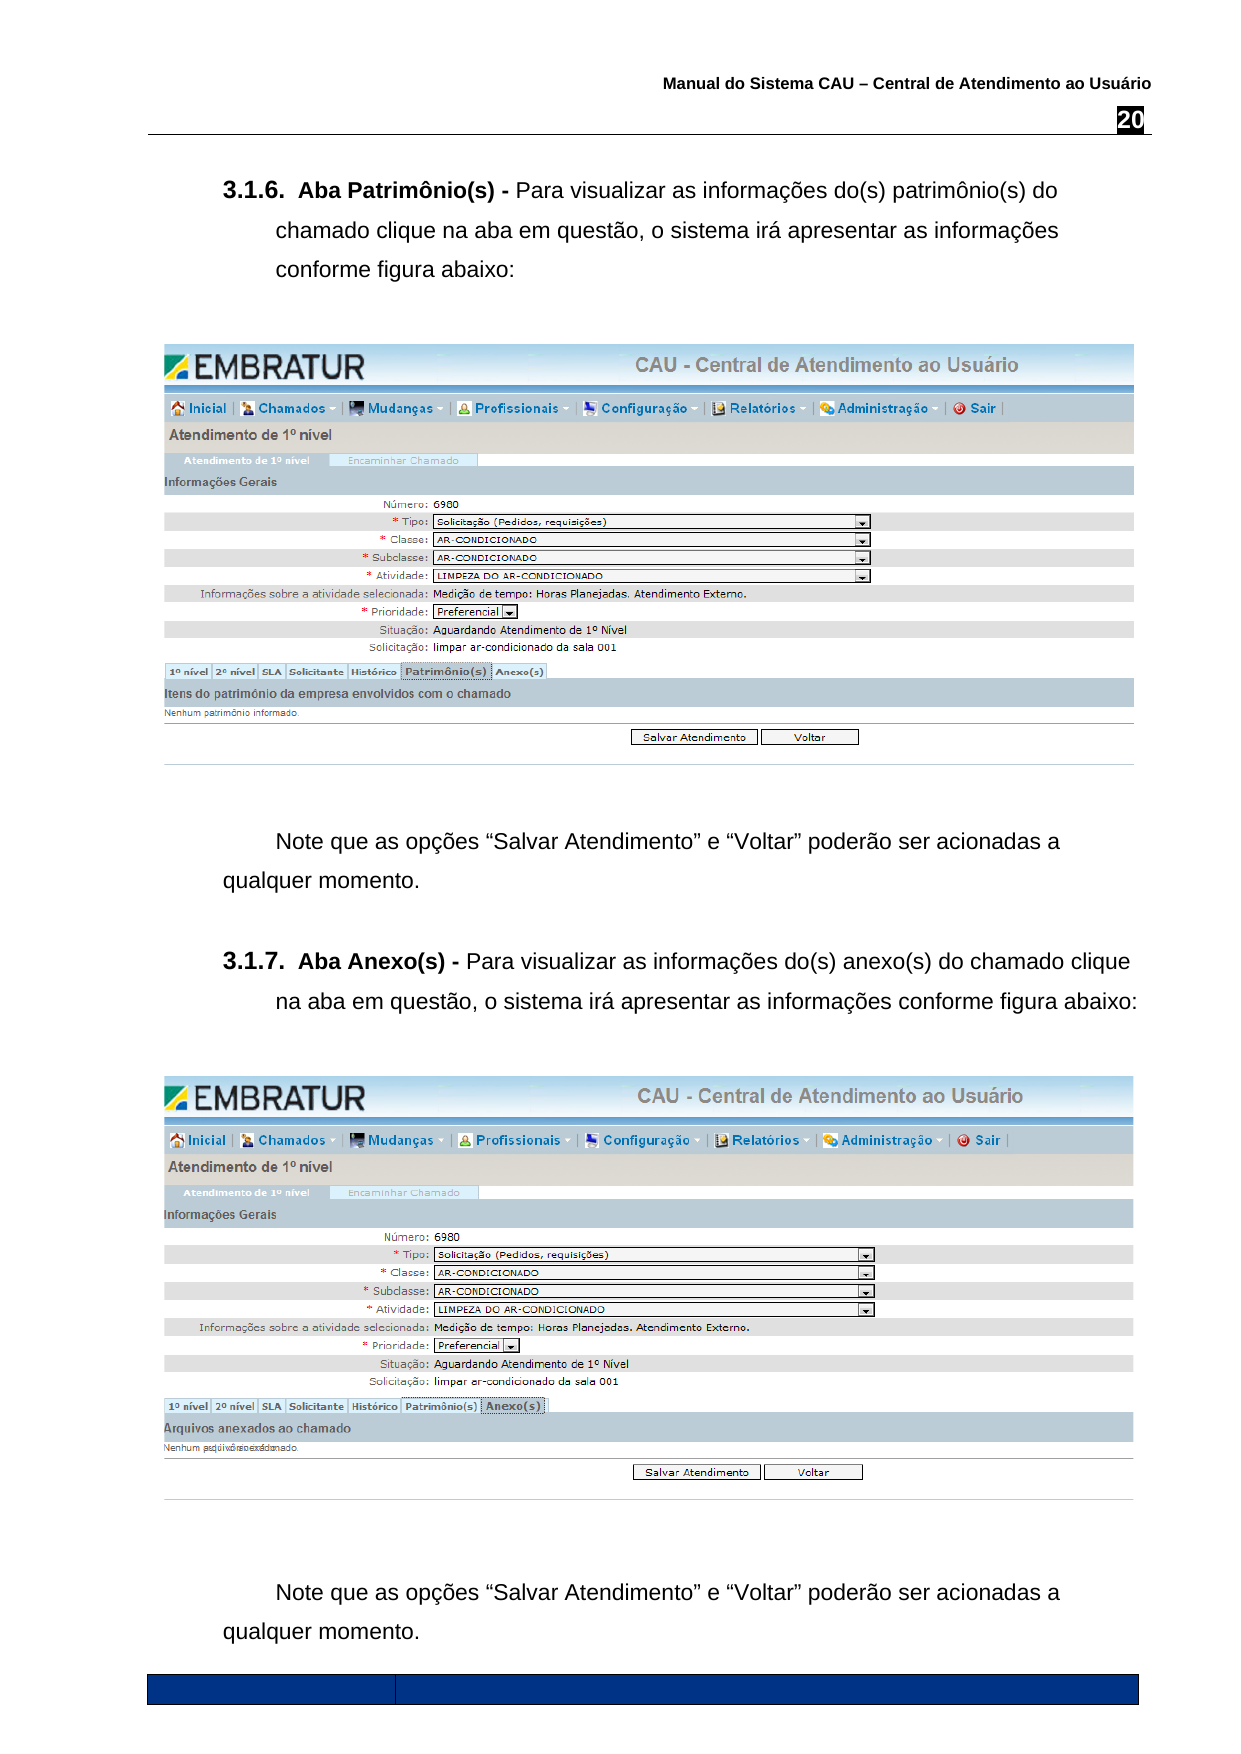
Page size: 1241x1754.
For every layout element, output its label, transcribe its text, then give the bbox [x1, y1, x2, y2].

text Note que as opções “Salvar Atendimento” e “Voltar” poderão ser acionadas a qualquer momento. [223, 828, 1152, 893]
text Note que as opções “Salvar Atendimento” e “Voltar” poderão ser acionadas a qualquer momento. [223, 1578, 1152, 1644]
picture [164, 344, 1134, 766]
list Aba Patrimônio(s) - Para visualizar as informações do(s) patrimônio(s) do chamado clique na aba em questão, o sistema irá apresentar as informações conforme figura abaixo: [223, 175, 1152, 282]
picture [164, 1076, 1134, 1517]
list Aba Anexo(s) - Para visualizar as informações do(s) anexo(s) do chamado clique na aba em questão, o sistema irá apresentar as informações conforme figura abaixo: [223, 946, 1152, 1014]
